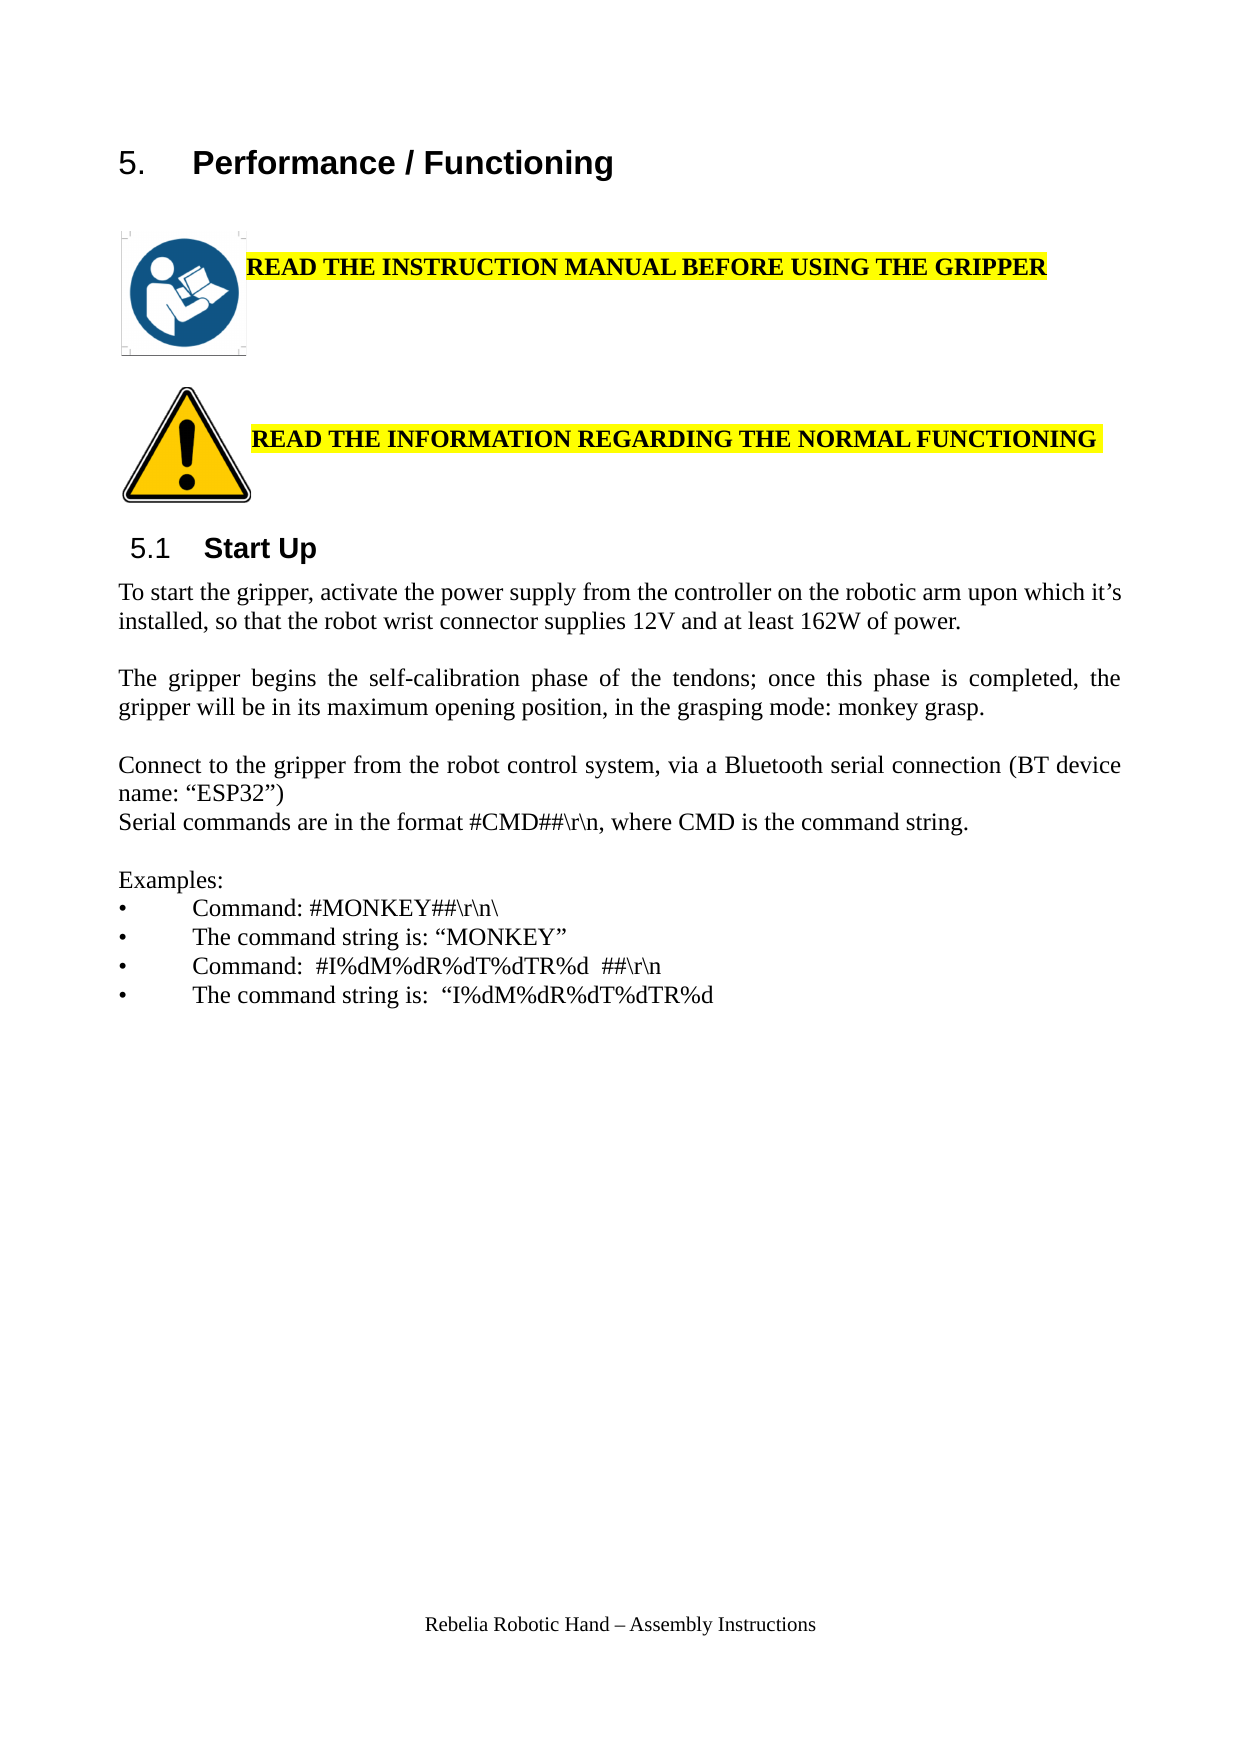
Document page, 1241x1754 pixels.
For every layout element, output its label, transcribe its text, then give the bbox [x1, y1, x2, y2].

text • The command string is: “MONKEY” [118, 922, 1123, 951]
subtitle Start Up [130, 531, 1123, 565]
text READ THE INSTRUCTION MANUAL BEFORE USING THE GRIPPER [247, 252, 1123, 280]
subtitle Performance / Functioning [118, 143, 1123, 182]
text The gripper begins the self-calibration phase of the tendons; once this phase is completed, the gripper will be in its maximum opening position, in the grasping mode: monkey grasp. [118, 663, 1123, 721]
text READ THE INFORMATION REGARDING THE NORMAL FUNCTIONING [252, 424, 1123, 453]
text Serial commands are in the format #CMD##\r\n, where CMD is the command string. [118, 807, 1123, 836]
picture [122, 387, 252, 503]
picture [121, 231, 247, 356]
text • Command: #I%dM%dR%dT%dTR%d ##\r\n [118, 951, 1123, 980]
text To start the gripper, activate the power supply from the controller on the robotic arm upon which it’s installed, so that the robot wrist connector supplies 12V and at least 162W of power. [118, 577, 1123, 635]
text Connect to the gripper from the robot control system, via a Bluetooth serial connection (BT device name: “ESP32”) [118, 750, 1123, 807]
text Examples: [118, 865, 1123, 893]
text • The command string is: “I%dM%dR%dT%dTR%d [118, 980, 1123, 1008]
text • Command: #MONKEY##\r\n\ [118, 893, 1123, 922]
